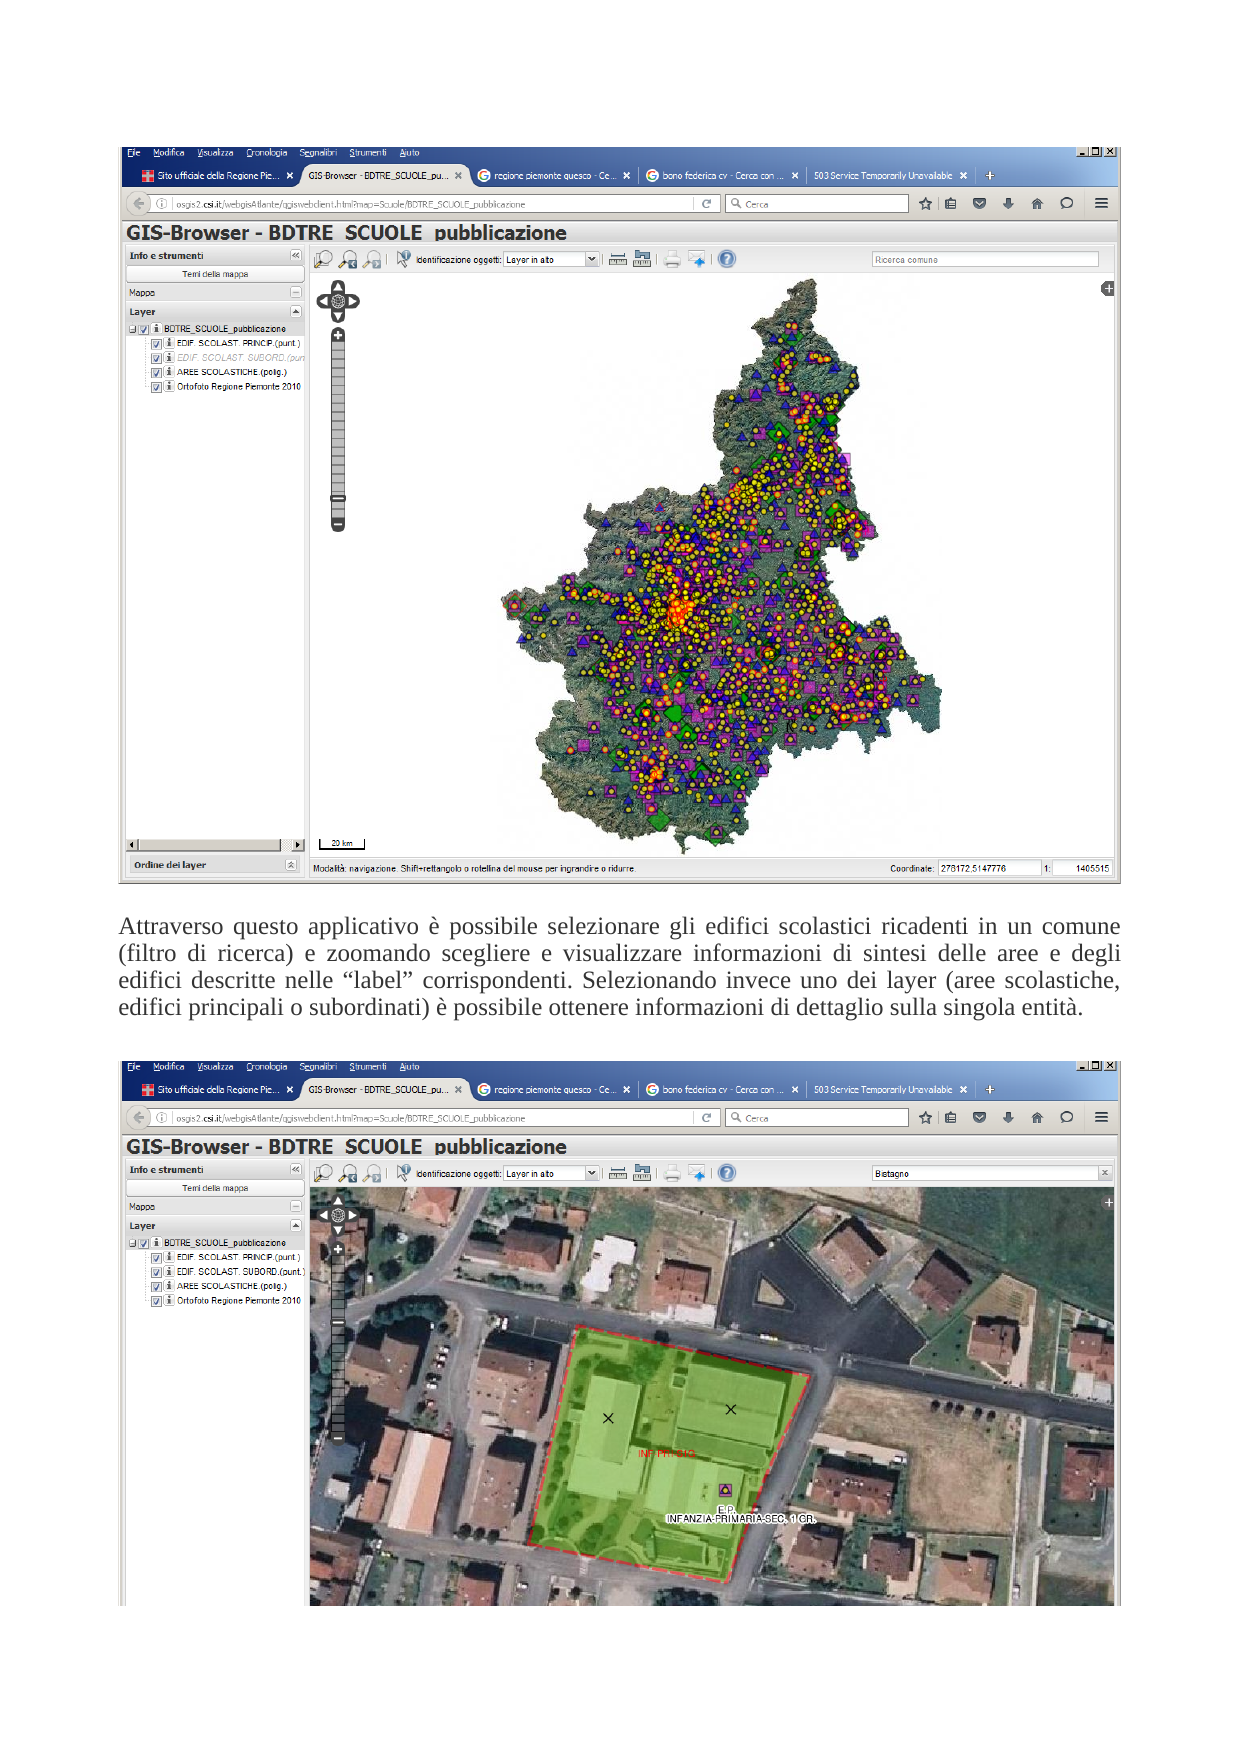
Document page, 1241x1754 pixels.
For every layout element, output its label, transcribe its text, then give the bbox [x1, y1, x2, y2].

picture [118, 147, 1121, 884]
picture [118, 1061, 1121, 1606]
text Attraverso questo applicativo è possibile selezionare gli edifici scolastici ricadenti in un comune (filtro di ricerca) e zoomando scegliere e visualizzare informazioni di sintesi delle aree e degli edifici descritte nelle “label” corrispondenti. Selezionando invece uno dei layer (aree scolastiche, edifici principali o subordinati) è possibile ottenere informazioni di dettaglio sulla singola entità. [118, 913, 1122, 1021]
